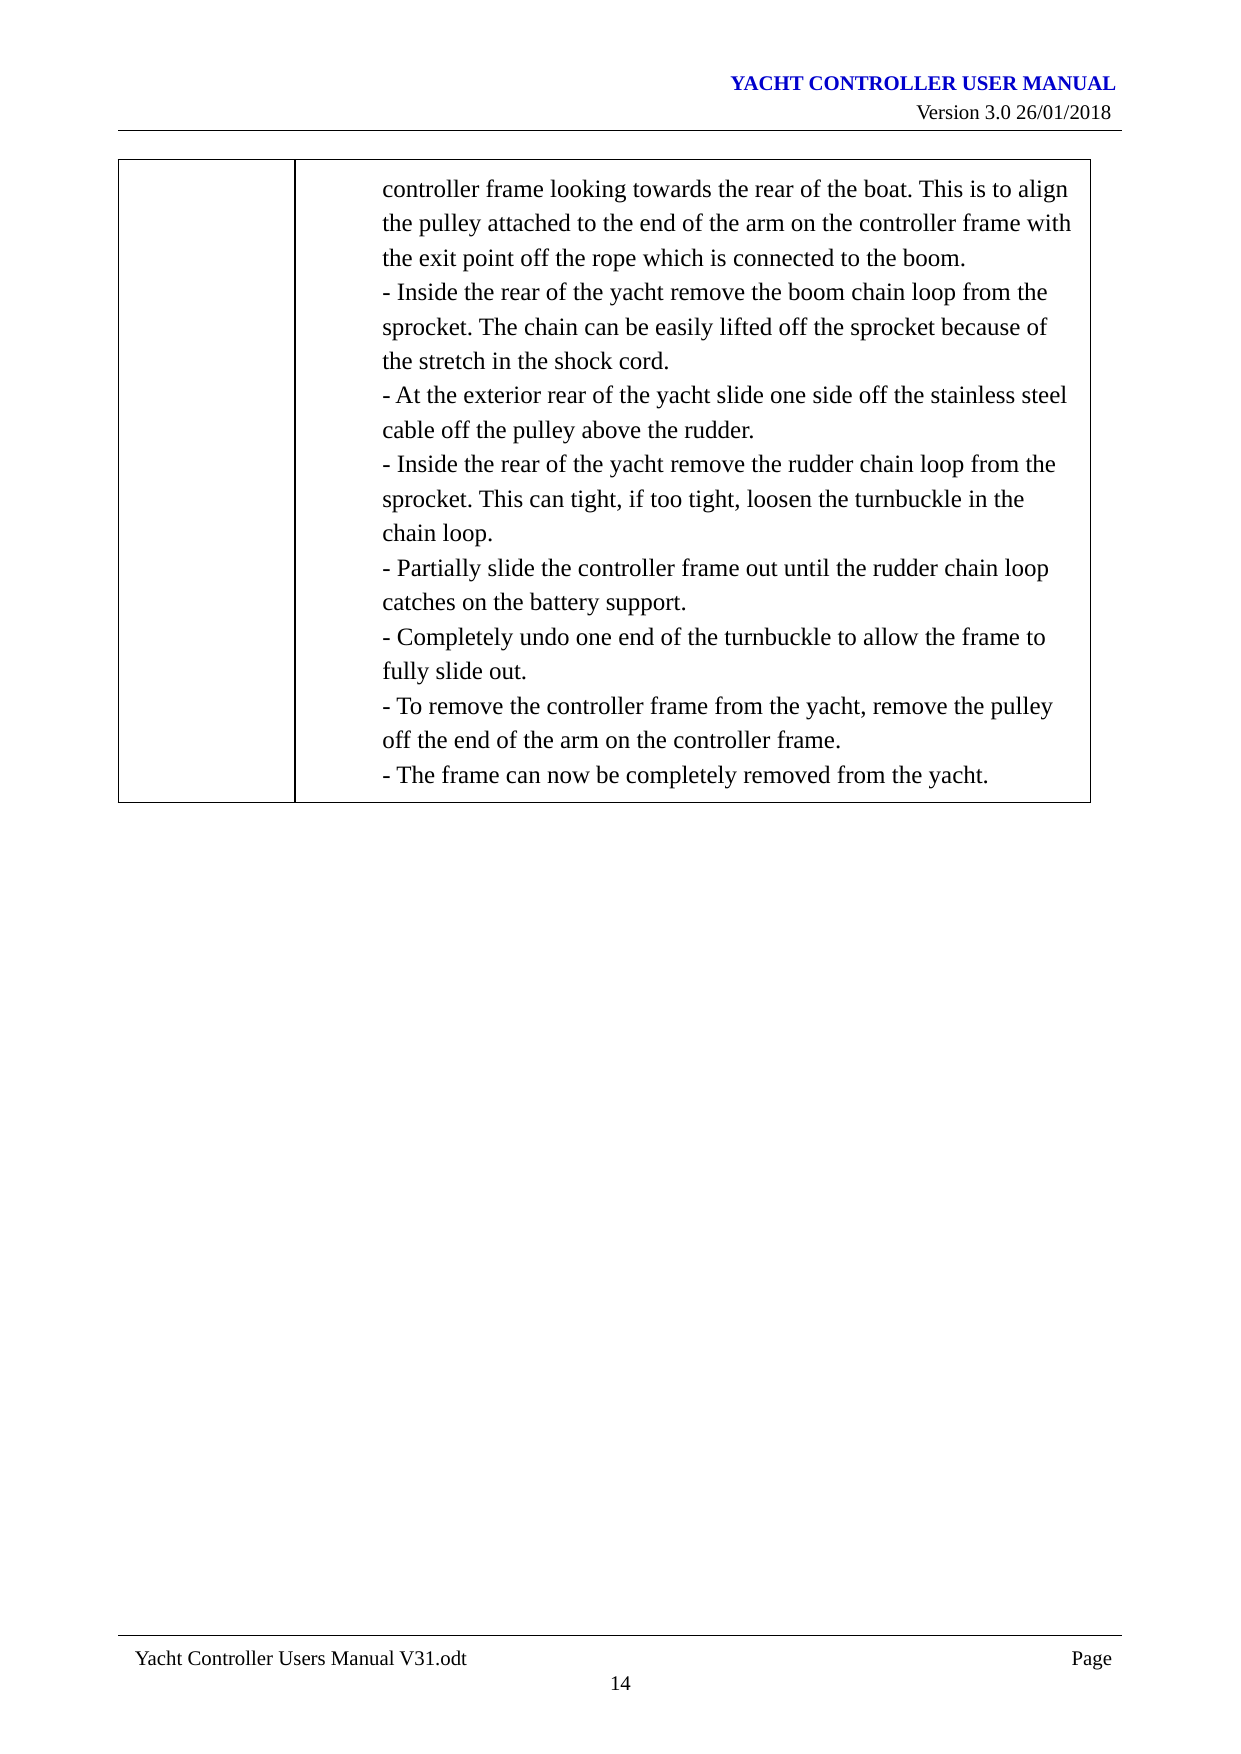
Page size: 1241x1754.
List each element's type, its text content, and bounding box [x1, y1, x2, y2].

table_cell [119, 160, 294, 802]
table_cell controller frame looking towards the rear of the boat. This is to align the pulley attached to the end of the arm on the controller frame with the exit point off the rope which is connected to the boom. - Inside the rear of the yacht remove the boom chain loop from the sprocket. The chain can be easily lifted off the sprocket because of the stretch in the shock cord. - At the exterior rear of the yacht slide one side off the stainless steel cable off the pulley above the rudder. - Inside the rear of the yacht remove the rudder chain loop from the sprocket. This can tight, if too tight, loosen the turnbuckle in the chain loop. - Partially slide the controller frame out until the rudder chain loop catches on the battery support. - Completely undo one end of the turnbuckle to allow the frame to fully slide out. - To remove the controller frame from the yacht, remove the pulley off the end of the arm on the controller frame. - The frame can now be completely removed from the yacht. [296, 160, 1090, 802]
